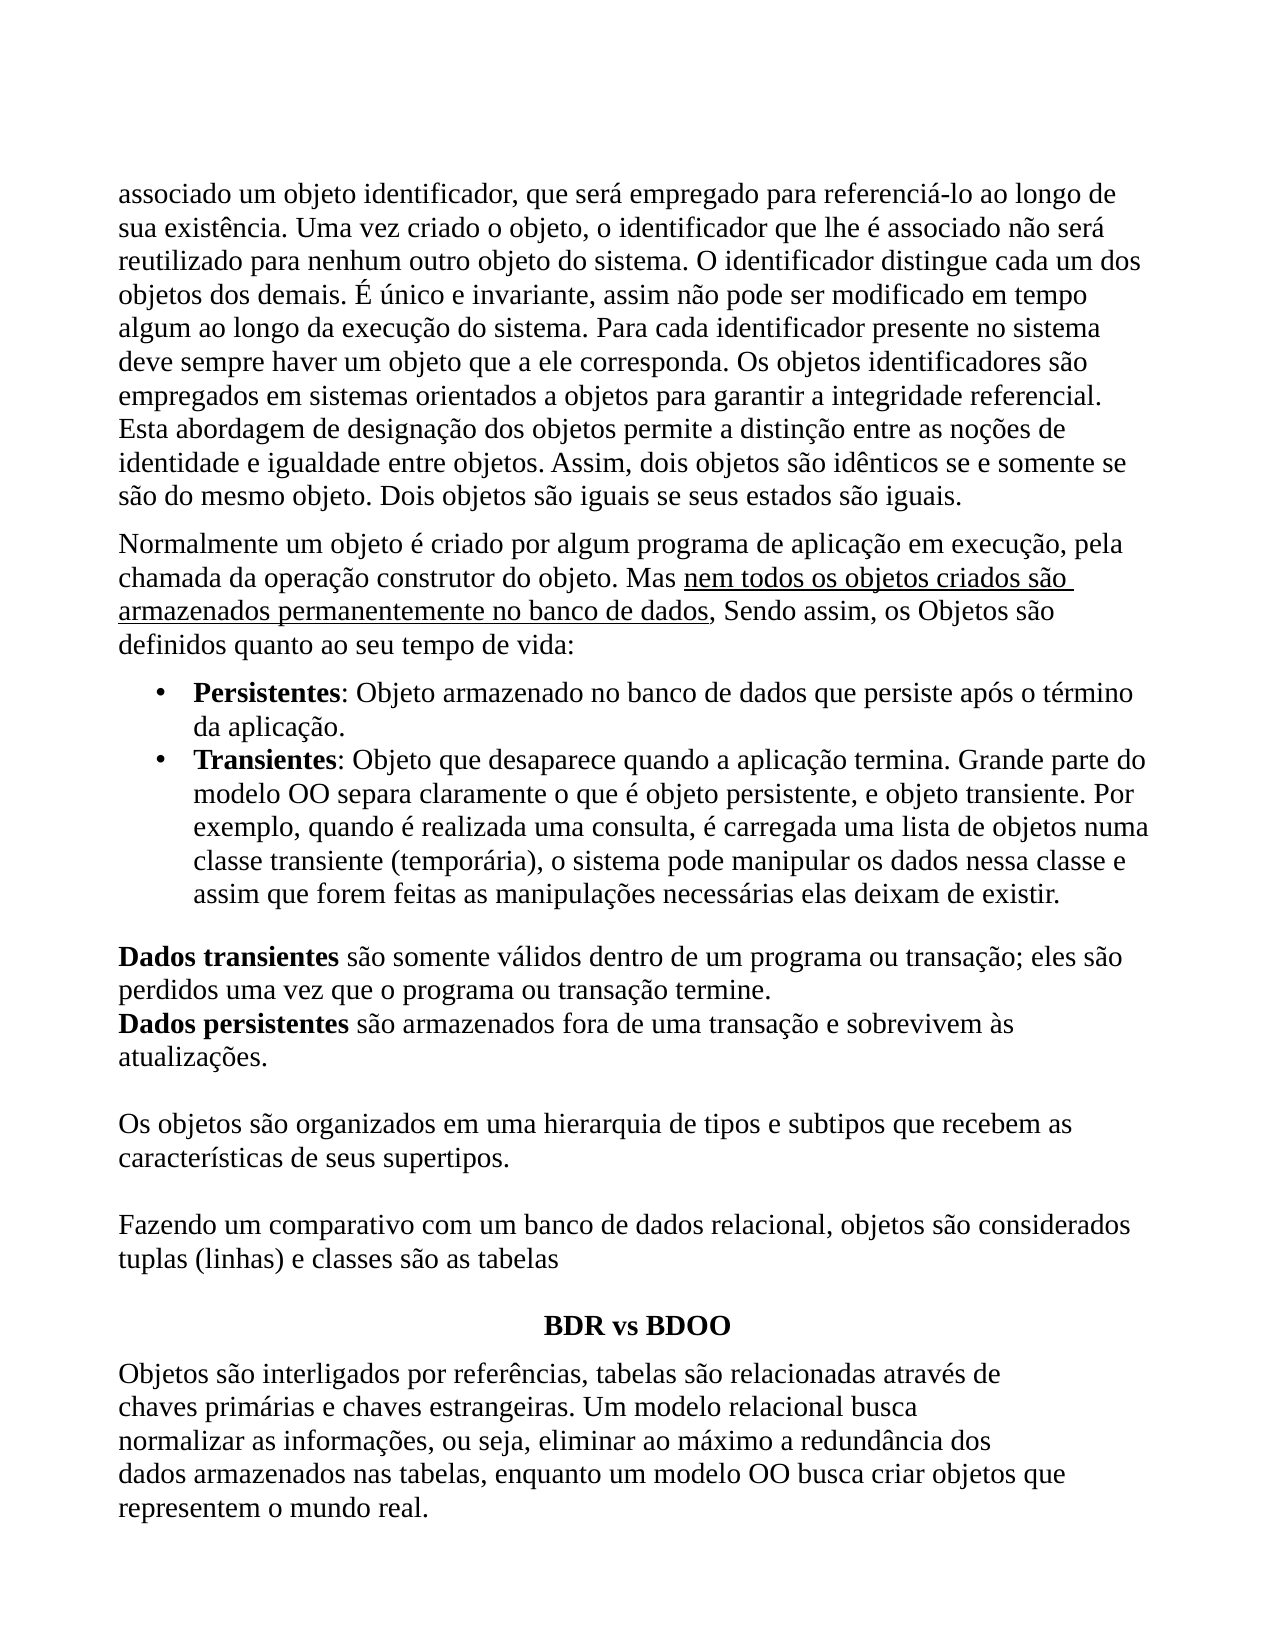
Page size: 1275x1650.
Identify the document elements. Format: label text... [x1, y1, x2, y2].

text Os objetos são organizados em uma hierarquia de tipos e subtipos que recebem as características de seus supertipos. [118, 1107, 1157, 1174]
list Persistentes: Objeto armazenado no banco de dados que persiste após o término da aplicação. [156, 675, 1157, 742]
text Dados persistentes são armazenados fora de uma transação e sobrevivem às atualizações. [118, 1006, 1157, 1073]
text Fazendo um comparativo com um banco de dados relacional, objetos são considerados tuplas (linhas) e classes são as tabelas [118, 1207, 1157, 1274]
list Transientes: Objeto que desaparece quando a aplicação termina. Grande parte do modelo OO separa claramente o que é objeto persistente, e objeto transiente. Por exemplo, quando é realizada uma consulta, é carregada uma lista de objetos numa classe transiente (temporária), o sistema pode manipular os dados nessa classe e assim que forem feitas as manipulações necessárias elas deixam de existir. [156, 742, 1157, 910]
text associado um objeto identificador, que será empregado para referenciá-lo ao longo de sua existência. Uma vez criado o objeto, o identificador que lhe é associado não será reutilizado para nenhum outro objeto do sistema. O identificador distingue cada um dos objetos dos demais. É único e invariante, assim não pode ser modificado em tempo algum ao longo da execução do sistema. Para cada identificador presente no sistema deve sempre haver um objeto que a ele corresponda. Os objetos identificadores são empregados em sistemas orientados a objetos para garantir a integridade referencial. Esta abordagem de designação dos objetos permite a distinção entre as noções de identidade e igualdade entre objetos. Assim, dois objetos são idênticos se e somente se são do mesmo objeto. Dois objetos são iguais se seus estados são iguais. [118, 176, 1157, 512]
text BDR vs BDOO [118, 1308, 1157, 1341]
text Dados transientes são somente válidos dentro de um programa ou transação; eles são perdidos uma vez que o programa ou transação termine. [118, 939, 1157, 1006]
text Normalmente um objeto é criado por algum programa de aplicação em execução, pela chamada da operação construtor do objeto. Mas nem todos os objetos criados são armazenados permanentemente no banco de dados, Sendo assim, os Objetos são definidos quanto ao seu tempo de vida: [118, 526, 1157, 661]
text Objetos são interligados por referências, tabelas são relacionadas através de chaves primárias e chaves estrangeiras. Um modelo relacional busca normalizar as informações, ou seja, eliminar ao máximo a redundância dos dados armazenados nas tabelas, enquanto um modelo OO busca criar objetos que representem o mundo real. [118, 1356, 1157, 1524]
